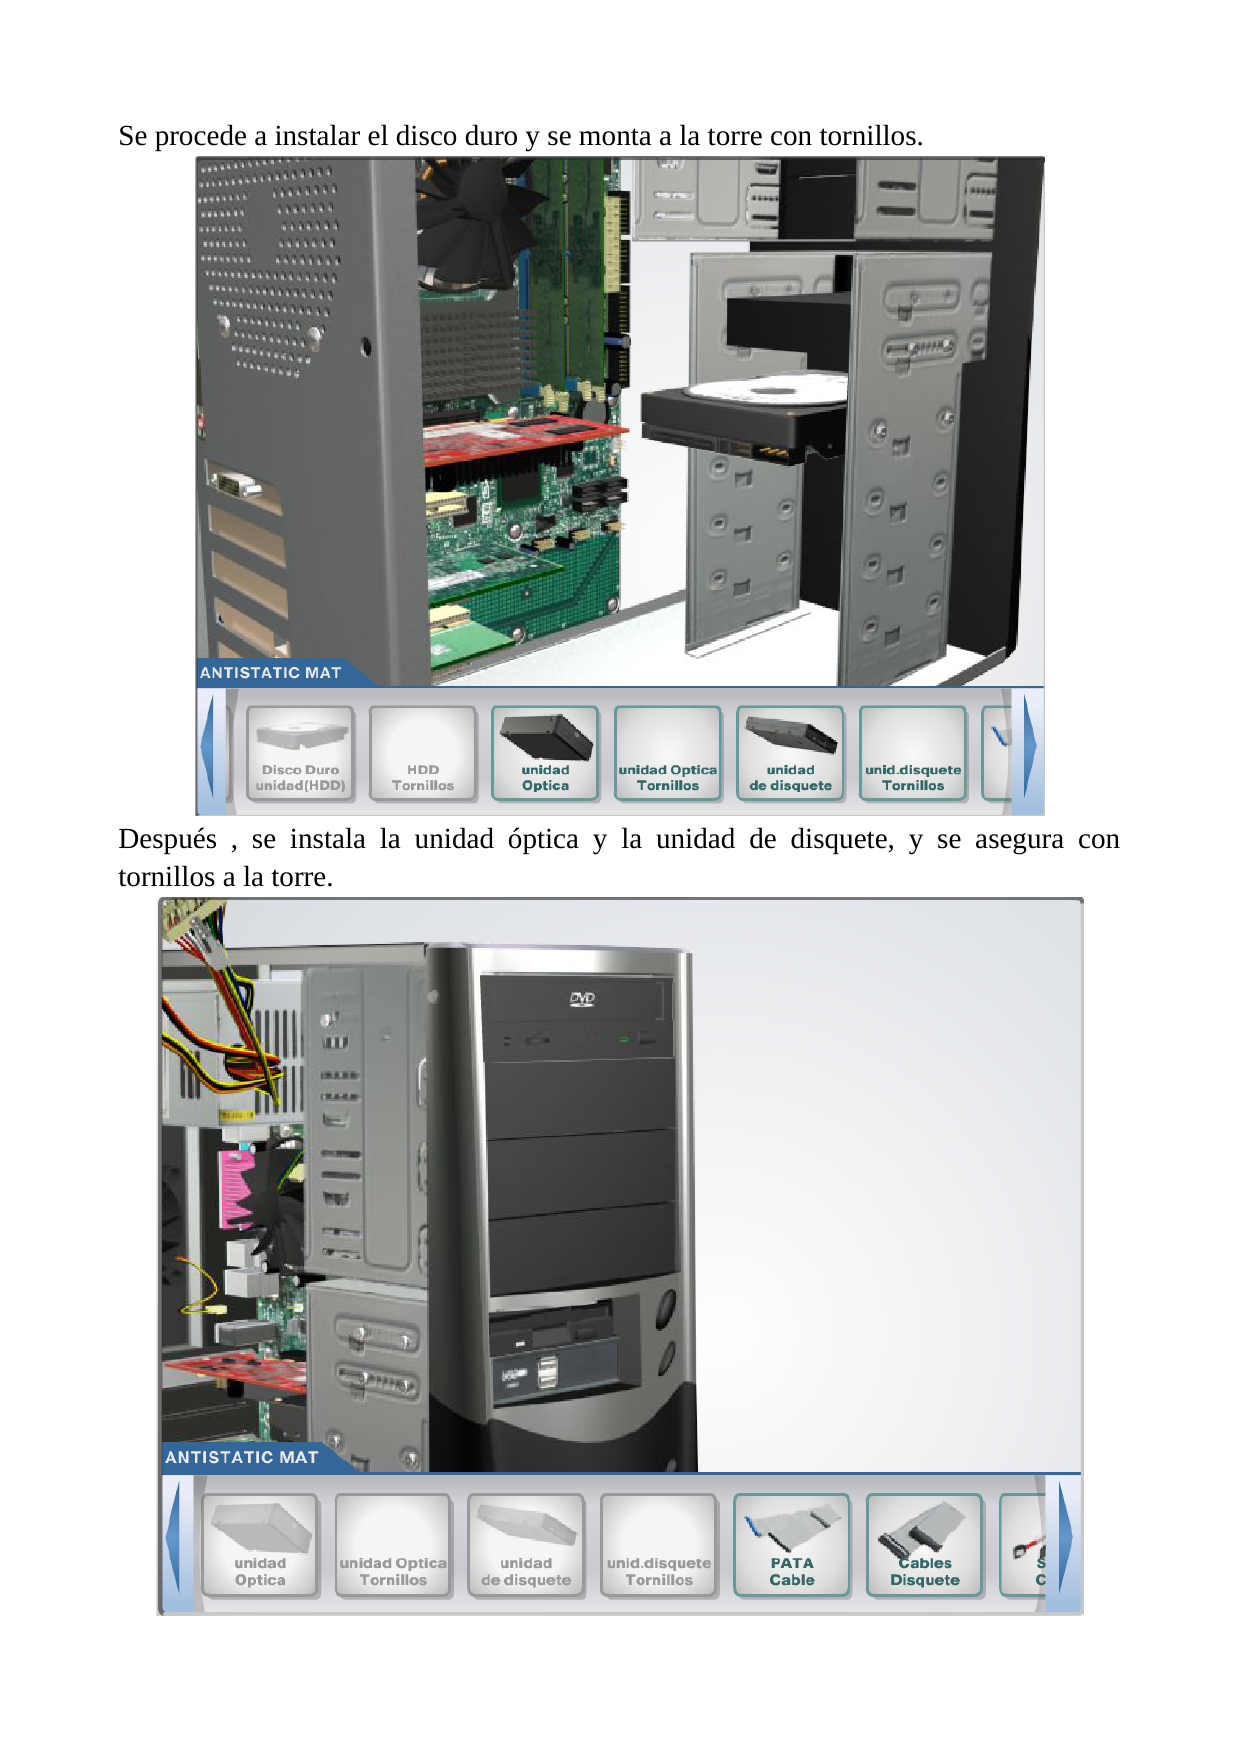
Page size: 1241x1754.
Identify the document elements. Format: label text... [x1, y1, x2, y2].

text Después , se instala la unidad óptica y la unidad de disquete, y se asegura con tornillos a la torre. [118, 157, 1122, 893]
picture [156, 897, 1084, 1616]
picture [195, 156, 1045, 816]
text Se procede a instalar el disco duro y se monta a la torre con tornillos. [118, 118, 1122, 152]
